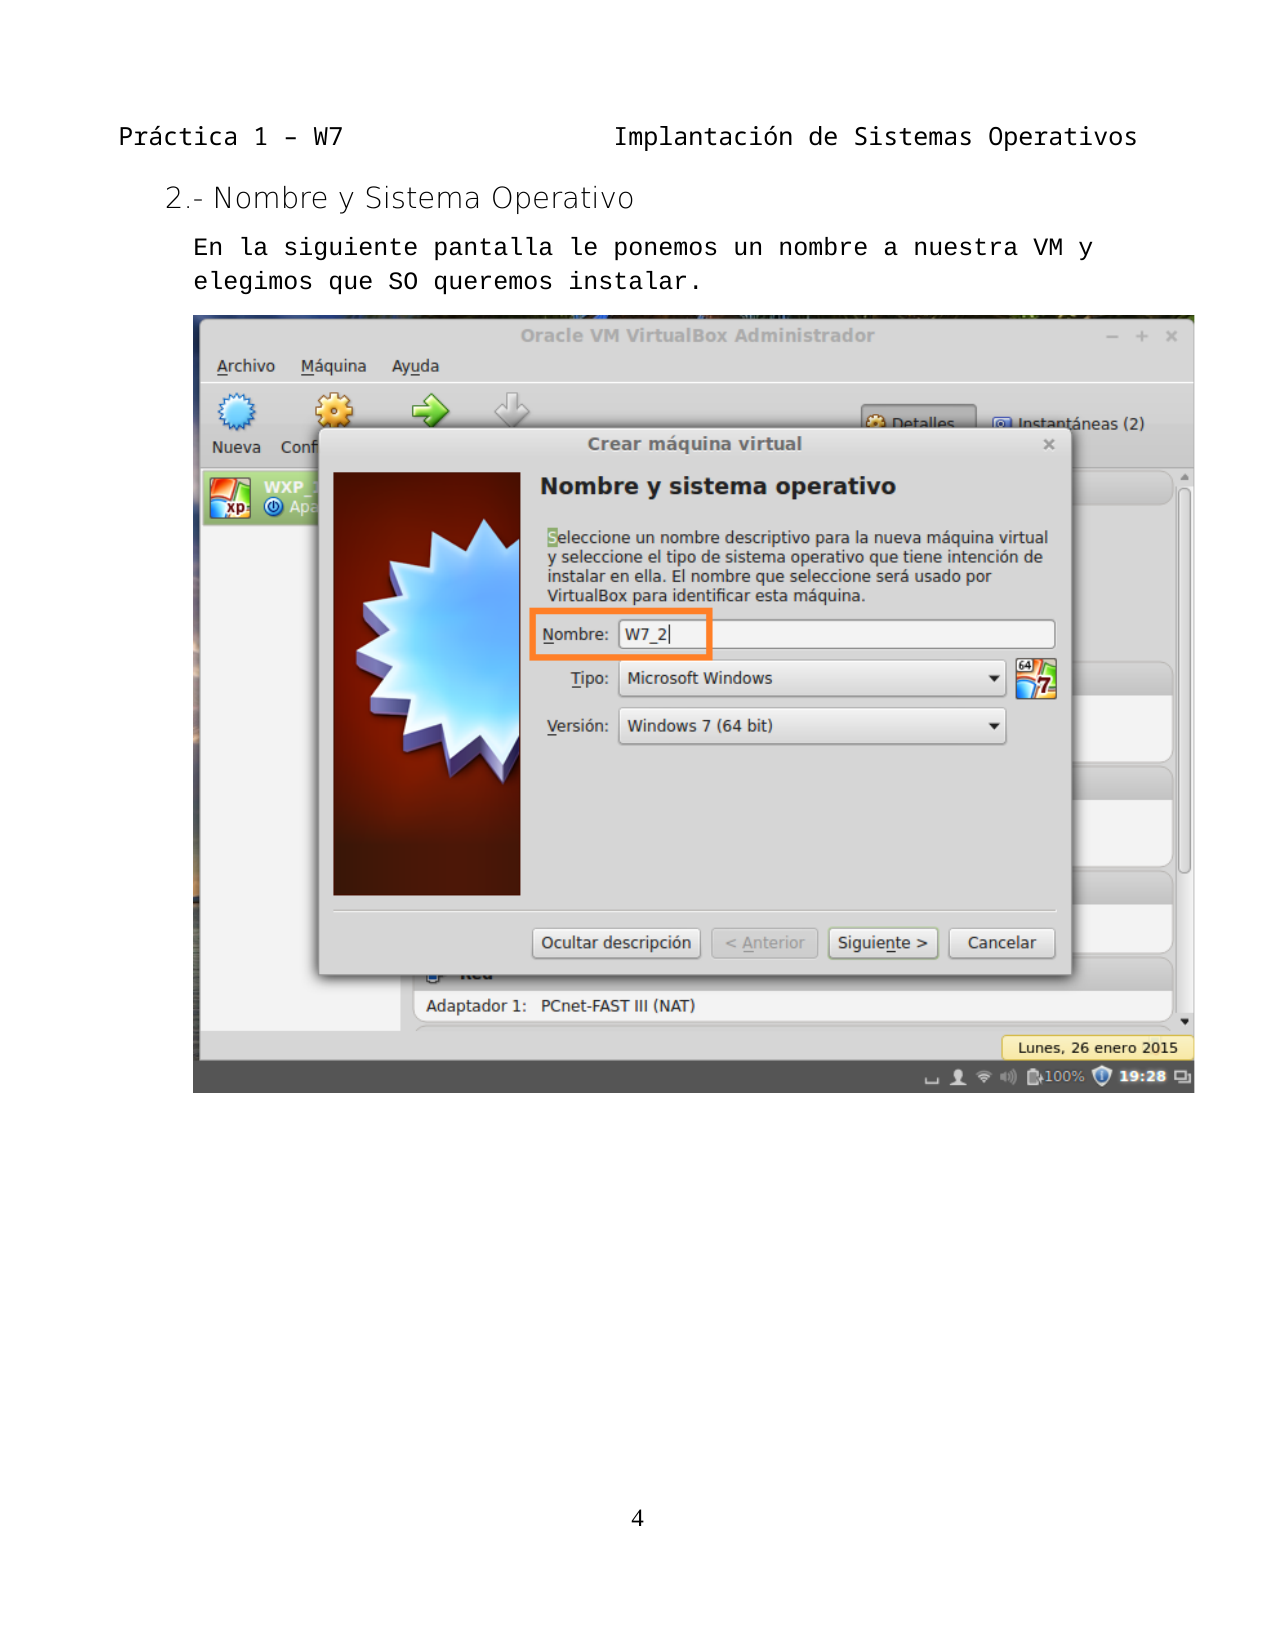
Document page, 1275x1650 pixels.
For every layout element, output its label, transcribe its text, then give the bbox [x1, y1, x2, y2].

list Nombre y Sistema Operativo [156, 182, 1157, 216]
picture [193, 315, 1195, 1093]
list En la siguiente pantalla le ponemos un nombre a nuestra VM y elegimos que SO queremos instalar. [156, 235, 1157, 297]
